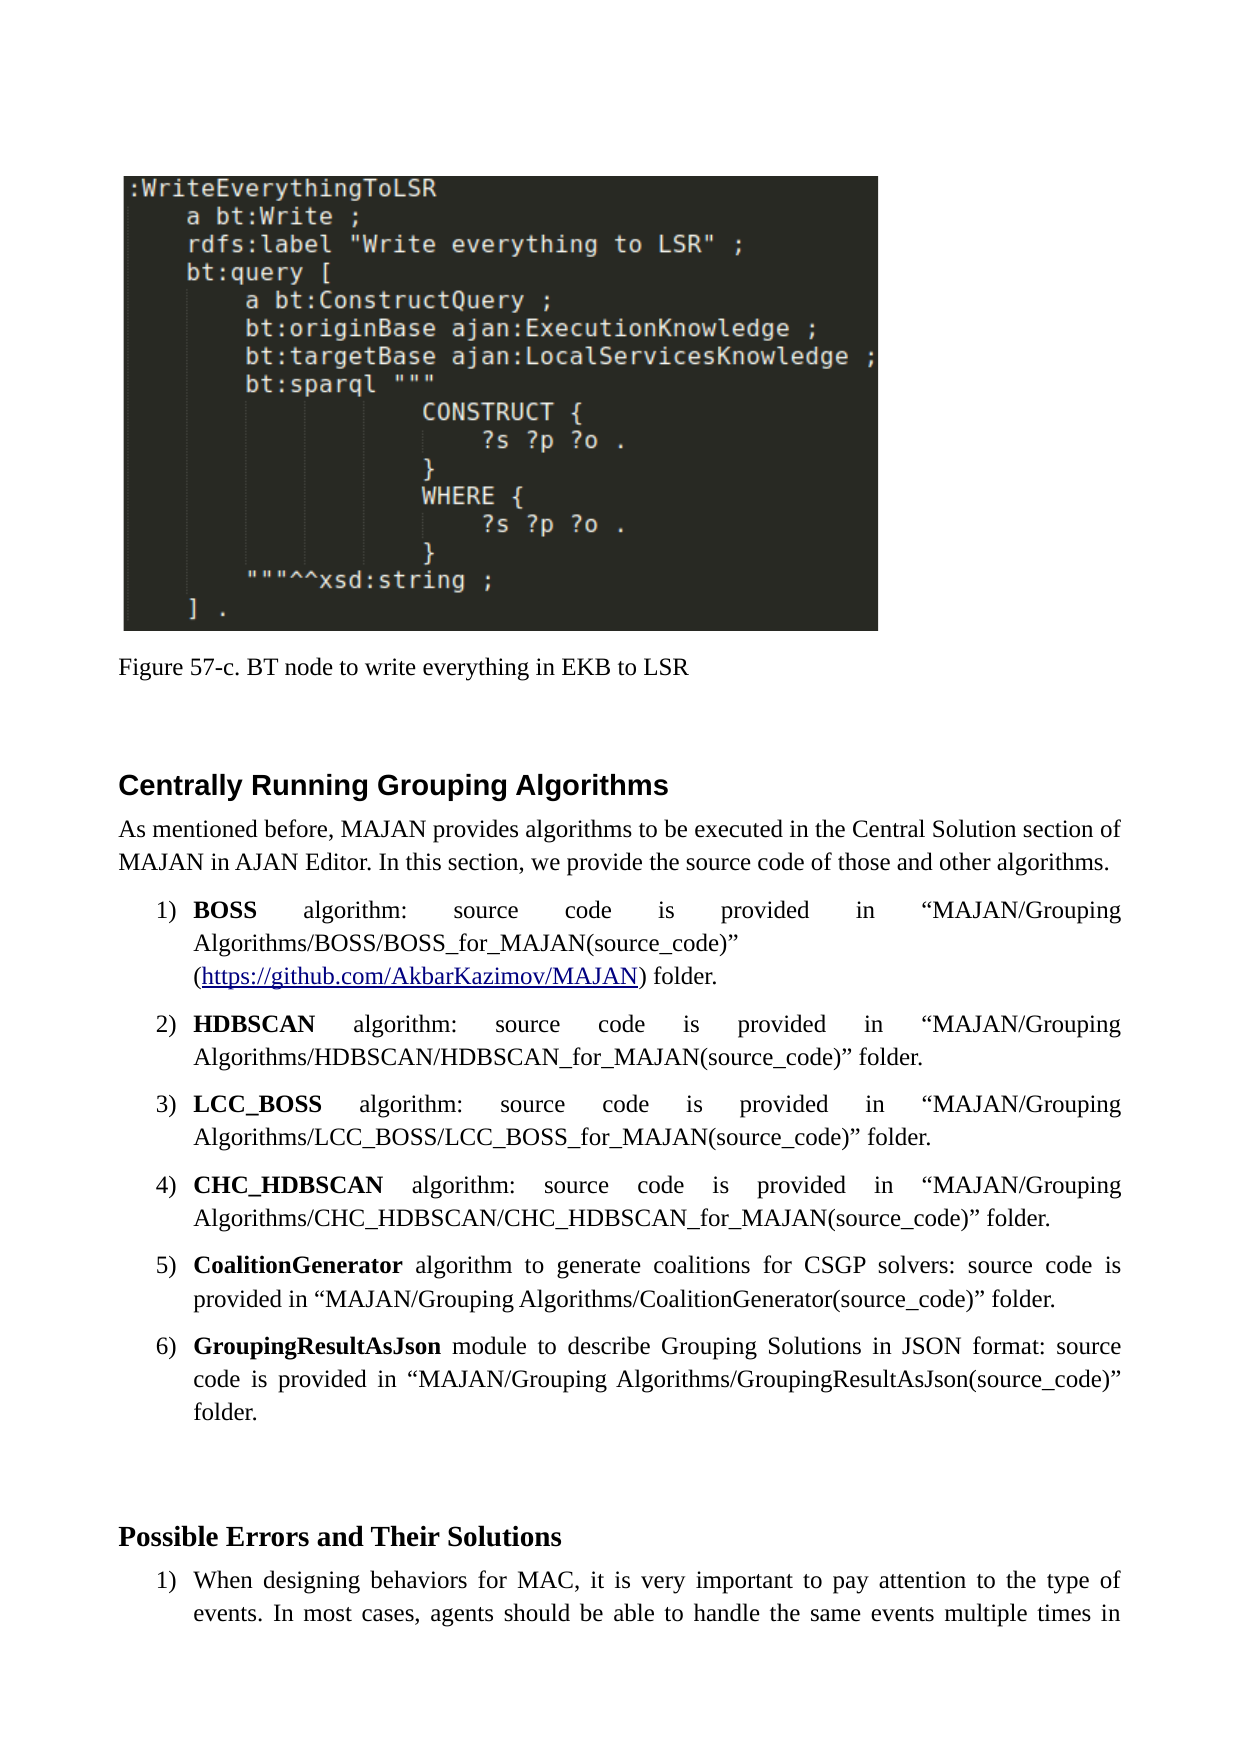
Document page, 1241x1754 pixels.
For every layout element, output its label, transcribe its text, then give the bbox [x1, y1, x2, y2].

text As mentioned before, MAJAN provides algorithms to be executed in the Central Solution section of MAJAN in AJAN Editor. In this section, we provide the source code of those and other algorithms. [118, 814, 1122, 876]
list GroupingResultAsJson module to describe Grouping Solutions in JSON format: source code is provided in “MAJAN/Grouping Algorithms/GroupingResultAsJson(source_code)” folder. [156, 1331, 1122, 1426]
list LCC_BOSS algorithm: source code is provided in “MAJAN/Grouping Algorithms/LCC_BOSS/LCC_BOSS_for_MAJAN(source_code)” folder. [156, 1089, 1122, 1151]
text Figure 57-c. BT node to write everything in EKB to LSR [118, 652, 1122, 681]
list CHC_HDBSCAN algorithm: source code is provided in “MAJAN/Grouping Algorithms/CHC_HDBSCAN/CHC_HDBSCAN_for_MAJAN(source_code)” folder. [156, 1170, 1122, 1232]
list BOSS algorithm: source code is provided in “MAJAN/Grouping Algorithms/BOSS/BOSS_for_MAJAN(source_code)” (https://github.com/AkbarKazimov/MAJAN) folder. [156, 895, 1122, 990]
list CoalitionGenerator algorithm to generate coalitions for CSGP solvers: source code is provided in “MAJAN/Grouping Algorithms/CoalitionGenerator(source_code)” folder. [156, 1251, 1122, 1312]
list When designing behaviors for MAC, it is very important to pay attention to the type of events. In most cases, agents should be able to handle the same events multiple times in [156, 1565, 1122, 1627]
subtitle Possible Errors and Their Solutions [118, 1519, 1122, 1552]
list HDBSCAN algorithm: source code is provided in “MAJAN/Grouping Algorithms/HDBSCAN/HDBSCAN_for_MAJAN(source_code)” folder. [156, 1009, 1122, 1071]
subtitle Centrally Running Grouping Algorithms [118, 768, 1122, 802]
picture [123, 176, 879, 631]
